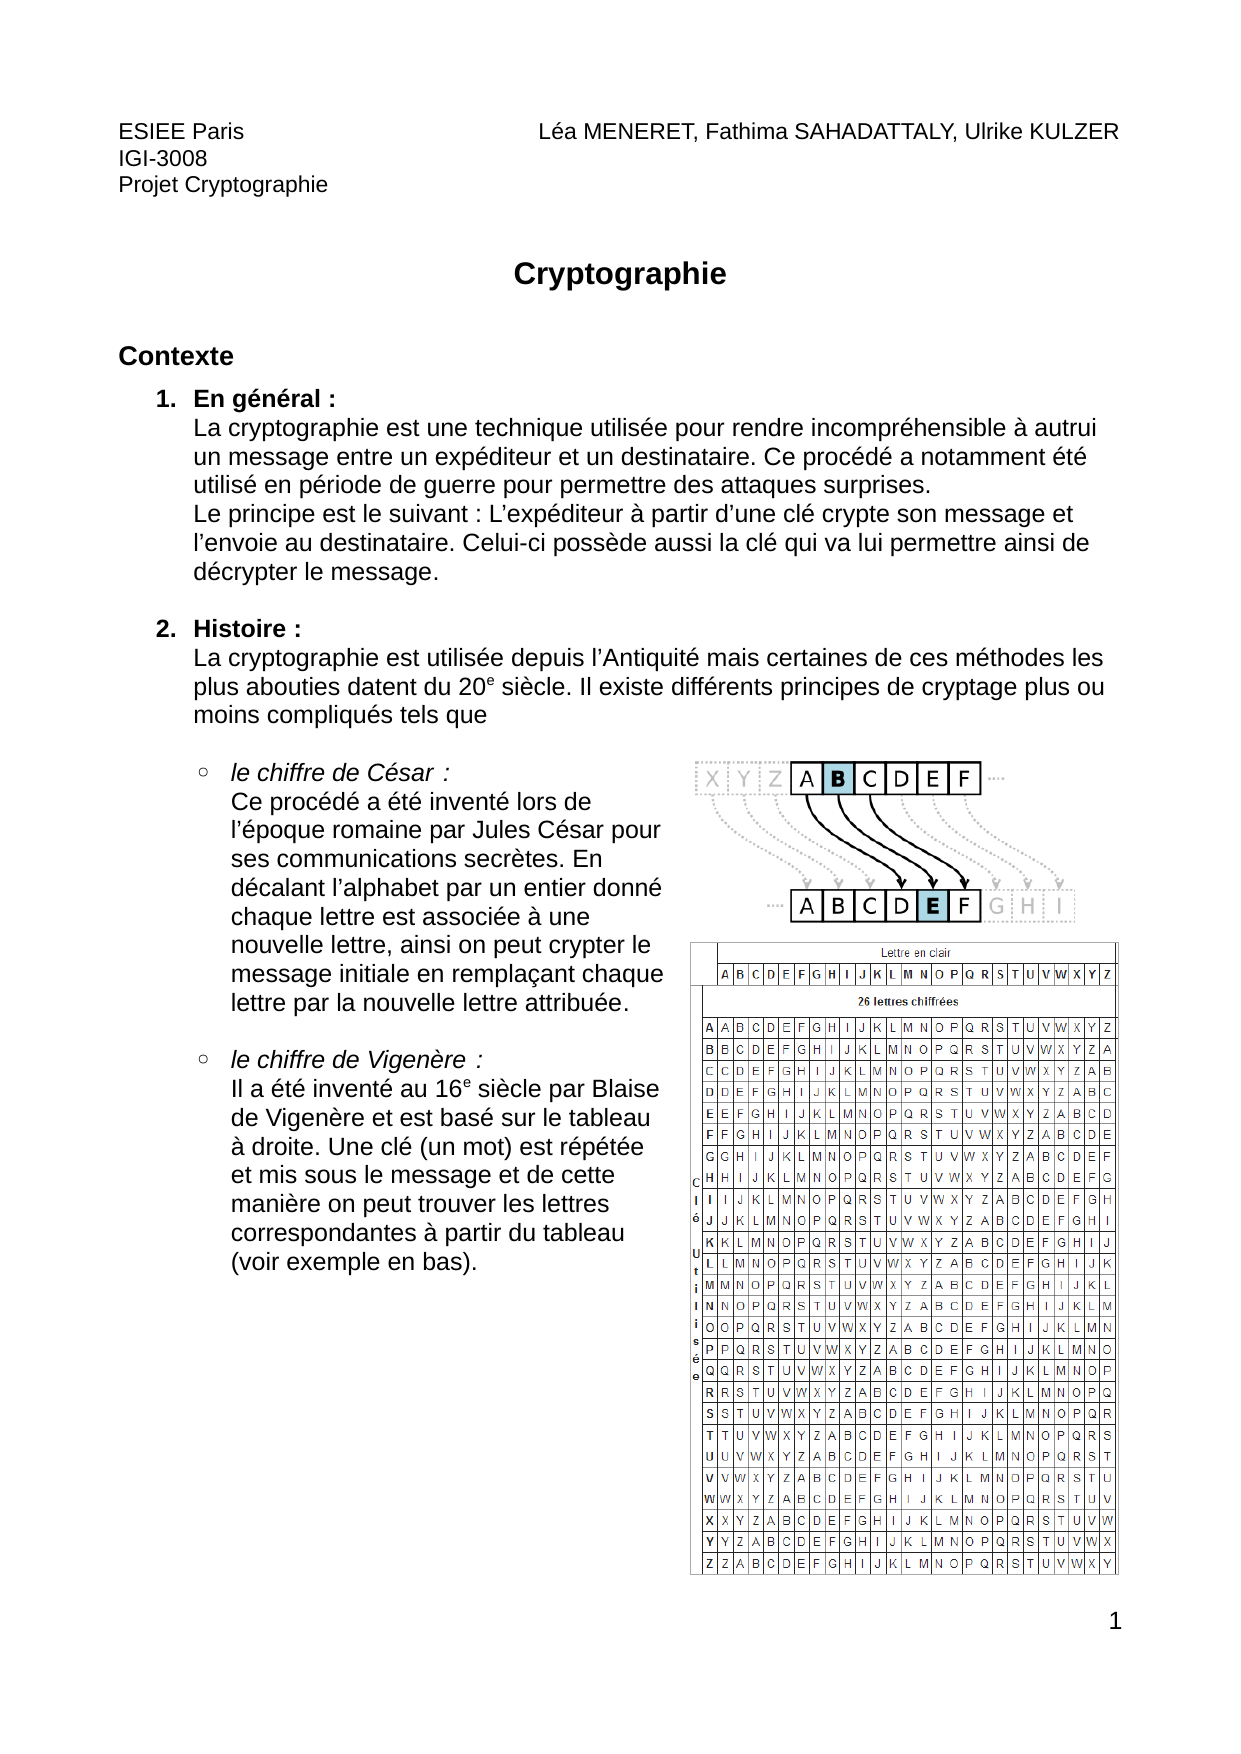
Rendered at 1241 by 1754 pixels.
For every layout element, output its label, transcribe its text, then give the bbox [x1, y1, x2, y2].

list Ce procédé a été inventé lors de l’époque romaine par Jules César pour ses communications secrètes. En décalant l’alphabet par un entier donné chaque lettre est associée à une nouvelle lettre, ainsi on peut crypter le message initiale en remplaçant chaque lettre par la nouvelle lettre attribuée. [193, 787, 1122, 1045]
list En général : [156, 384, 1122, 413]
list La cryptographie est utilisée depuis l’Antiquité mais certaines de ces méthodes les plus abouties datent du 20e siècle. Il existe différents principes de cryptage plus ou moins compliqués tels que [156, 643, 1122, 758]
list La cryptographie est une technique utilisée pour rendre incompréhensible à autrui un message entre un expéditeur et un destinataire. Ce procédé a notamment été utilisé en période de guerre pour permettre des attaques surprises. [156, 413, 1122, 499]
subtitle Contexte [118, 340, 1122, 371]
picture [695, 761, 1076, 923]
text IGI-3008 [118, 144, 1122, 171]
text ESIEE Paris Léa MENERET, Fathima SAHADATTALY, Ulrike KULZER [118, 118, 1122, 144]
picture [686, 937, 1124, 1578]
list Histoire : [156, 614, 1122, 643]
list le chiffre de César : [193, 758, 1122, 787]
text Projet Cryptographie [118, 171, 1122, 197]
list Le principe est le suivant : L’expéditeur à partir d’une clé crypte son message et l’envoie au destinataire. Celui-ci possède aussi la clé qui va lui permettre ainsi de décrypter le message. [156, 499, 1122, 614]
text Cryptographie [118, 255, 1122, 291]
list le chiffre de Vigenère : Il a été inventé au 16e siècle par Blaise de Vigenère et est basé sur le tableau à droite. Une clé (un mot) est répétée et mis sous le message et de cette manière on peut trouver les lettres correspondantes à partir du tableau (voir exemple en bas). [193, 1045, 686, 1275]
